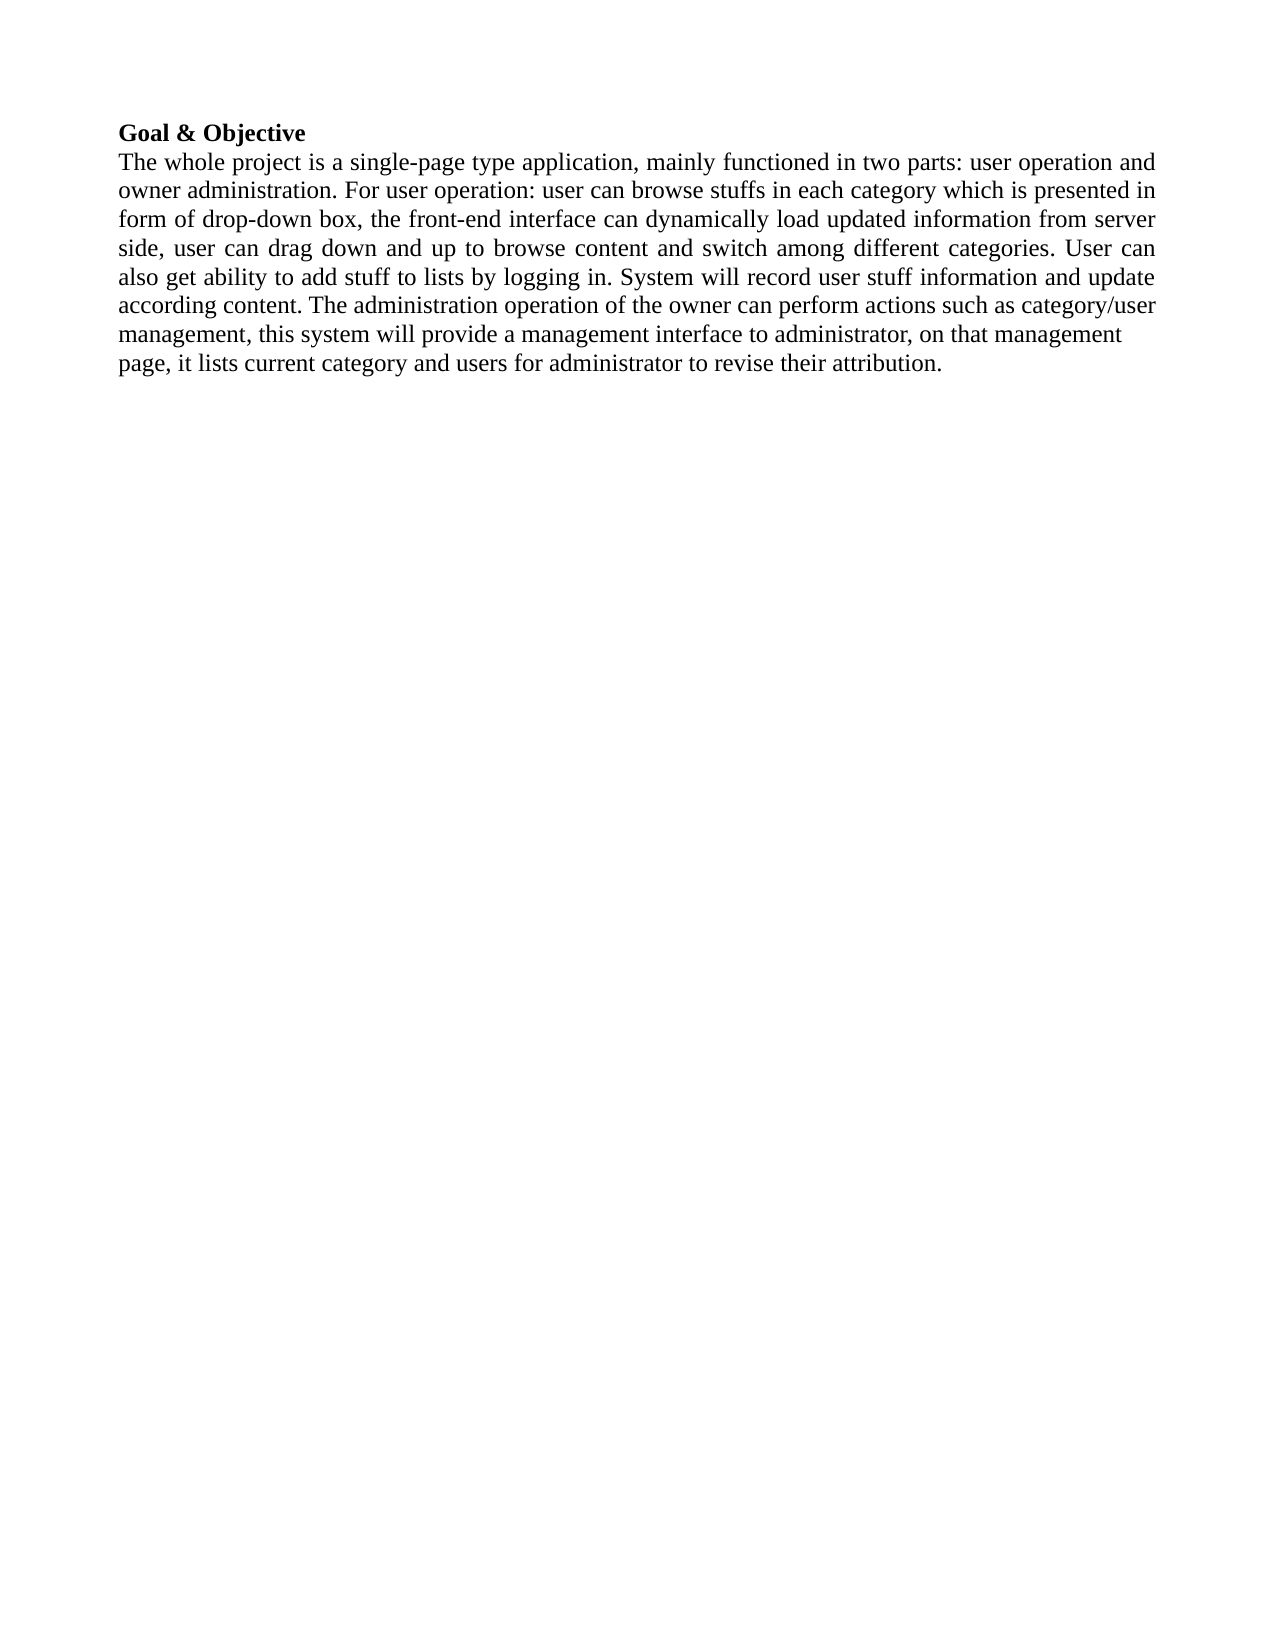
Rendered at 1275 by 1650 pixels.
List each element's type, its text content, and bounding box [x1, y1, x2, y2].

text The whole project is a single-page type application, mainly functioned in two parts: user operation and owner administration. For user operation: user can browse stuffs in each category which is presented in form of drop-down box, the front-end interface can dynamically load updated information from server side, user can drag down and up to browse content and switch among different categories. User can also get ability to add stuff to lists by logging in. System will record user stuff information and update according content. The administration operation of the owner can perform actions such as category/user management, this system will provide a management interface to administrator, on that management [118, 147, 1157, 348]
text Goal & Objective [118, 118, 1157, 147]
text page, it lists current category and users for administrator to revise their attribution. [118, 348, 1157, 377]
